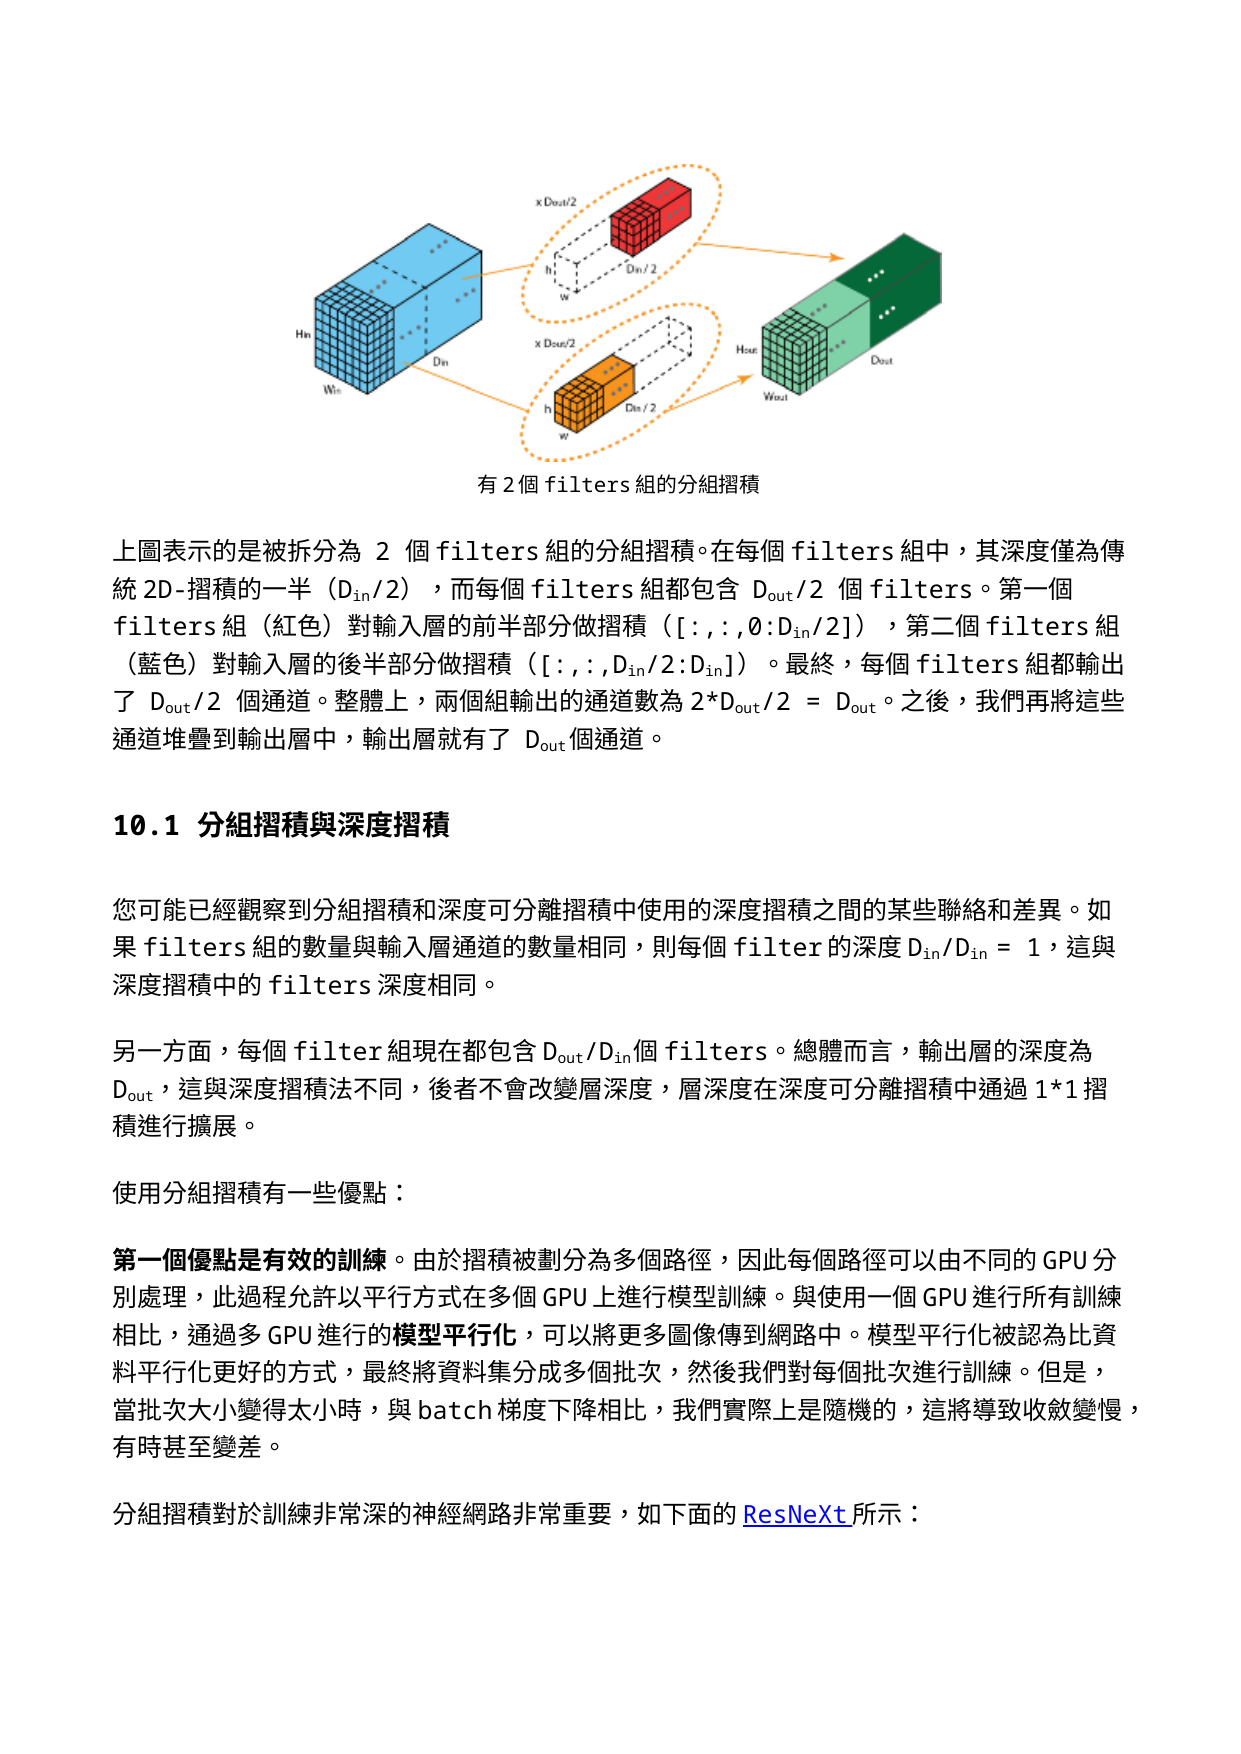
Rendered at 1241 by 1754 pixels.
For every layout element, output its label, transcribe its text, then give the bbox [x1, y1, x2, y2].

text 分組摺積對於訓練非常深的神經網路非常重要，如下面的ResNeXt所示： [112, 1494, 1125, 1531]
text 上圖表示的是被拆分為 2 個filters組的分組摺積。在每個filters組中，其深度僅為傳統2D-摺積的一半（Din/2），而每個filters組都包含 Dout/2 個filters。第一個filters組（紅色）對輸入層的前半部分做摺積（[:,:,0:Din/2]），第二個filters組（藍色）對輸入層的後半部分做摺積（[:,:,Din/2:Din]）。最終，每個filters組都輸出了 Dout/2 個通道。整體上，兩個組輸出的通道數為2*Dout/2 = Dout。之後，我們再將這些通道堆疊到輸出層中，輸出層就有了 Dout個通道。 [112, 531, 1125, 756]
subtitle 10.1 分組摺積與深度摺積 [112, 785, 1125, 860]
text 另一方面，每個filter組現在都包含Dout/Din個filters。總體而言，輸出層的深度為Dout，這與深度摺積法不同，後者不會改變層深度，層深度在深度可分離摺積中通過1*1摺積進行擴展。 [112, 1031, 1125, 1144]
picture [295, 164, 942, 462]
text 有2個filters組的分組摺積 [112, 464, 1125, 502]
text 您可能已經觀察到分組摺積和深度可分離摺積中使用的深度摺積之間的某些聯絡和差異。如果filters組的數量與輸入層通道的數量相同，則每個filter的深度Din/Din = 1，這與深度摺積中的filters深度相同。 [112, 889, 1125, 1002]
text 第一個優點是有效的訓練。由於摺積被劃分為多個路徑，因此每個路徑可以由不同的GPU分別處理，此過程允許以平行方式在多個GPU上進行模型訓練。與使用一個GPU進行所有訓練相比，通過多GPU進行的模型平行化，可以將更多圖像傳到網路中。模型平行化被認為比資料平行化更好的方式，最終將資料集分成多個批次，然後我們對每個批次進行訓練。但是，當批次大小變得太小時，與batch梯度下降相比，我們實際上是隨機的，這將導致收斂變慢，有時甚至變差。 [112, 1239, 1125, 1464]
text 使用分組摺積有一些優點： [112, 1173, 1125, 1210]
